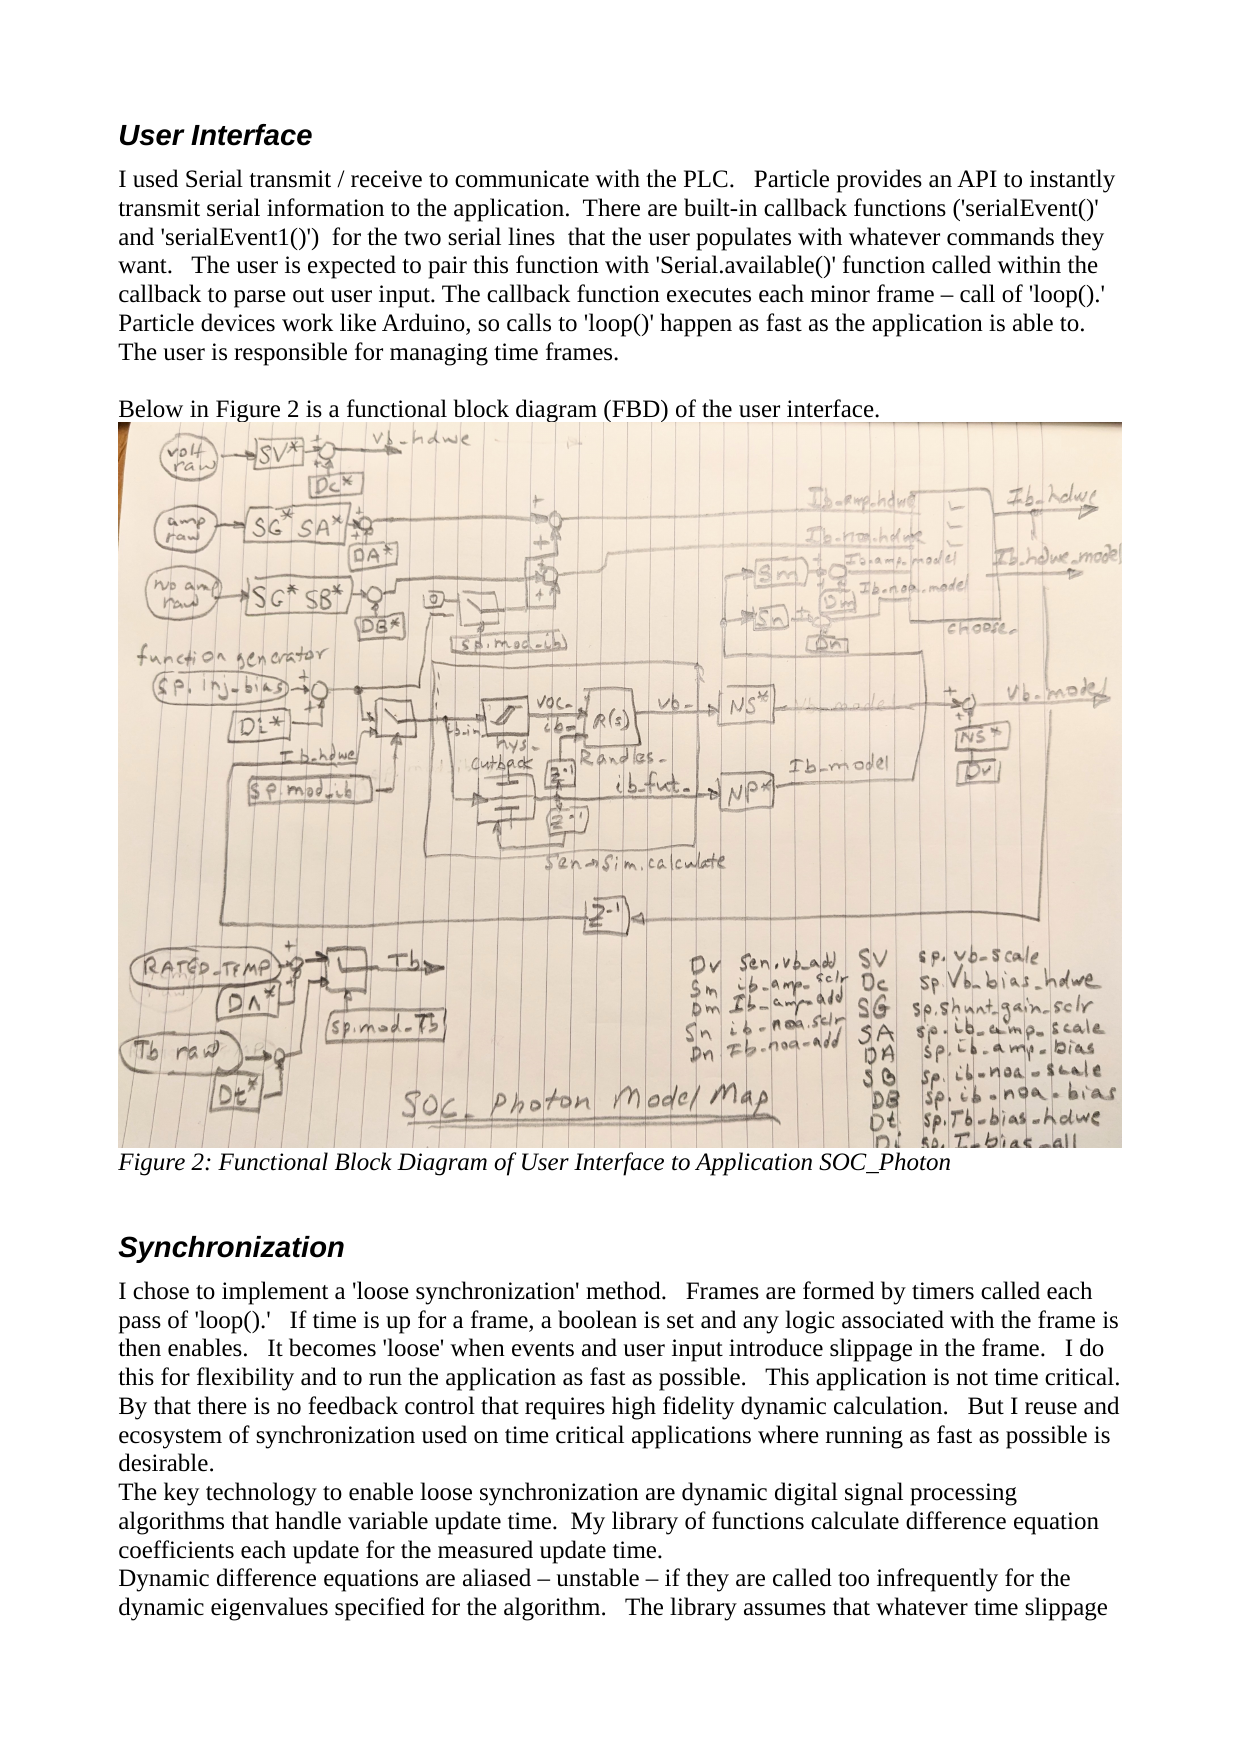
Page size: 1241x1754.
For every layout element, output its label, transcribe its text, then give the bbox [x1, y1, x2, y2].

subtitle Synchronization [118, 1230, 1122, 1263]
text I used Serial transmit / receive to communicate with the PLC. Particle provides an API to instantly transmit serial information to the application. There are built-in callback functions ('serialEvent()' and 'serialEvent1()') for the two serial lines that the user populates with whatever commands they want. The user is expected to pair this function with 'Serial.available()' function called within the callback to parse out user input. The callback function executes each minor frame – call of 'loop().' Particle devices work like Arduino, so calls to 'loop()' happen as fast as the application is able to. The user is responsible for managing time frames. [118, 164, 1122, 365]
picture [118, 422, 1122, 1148]
text I chose to implement a 'loose synchronization' method. Frames are formed by timers called each pass of 'loop().' If time is up for a frame, a boolean is set and any logic associated with the frame is then enables. It becomes 'loose' when events and user input introduce slippage in the frame. I do this for flexibility and to run the application as fast as possible. This application is not time critical. By that there is no feedback control that requires high fidelity dynamic calculation. But I reuse and ecosystem of synchronization used on time critical applications where running as fast as possible is desirable. [118, 1276, 1122, 1477]
subtitle User Interface [118, 118, 1122, 152]
text The key technology to enable loose synchronization are dynamic digital signal processing algorithms that handle variable update time. My library of functions calculate difference equation coefficients each update for the measured update time. [118, 1477, 1122, 1563]
text Dynamic difference equations are aliased – unstable – if they are called too infrequently for the dynamic eigenvalues specified for the algorithm. The library assumes that whatever time slippage [118, 1563, 1122, 1621]
text Below in Figure 2 is a functional block diagram (FBD) of the user interface. [118, 394, 1122, 422]
text Figure 2: Functional Block Diagram of User Interface to Application SOC_Photon [118, 1148, 1122, 1176]
